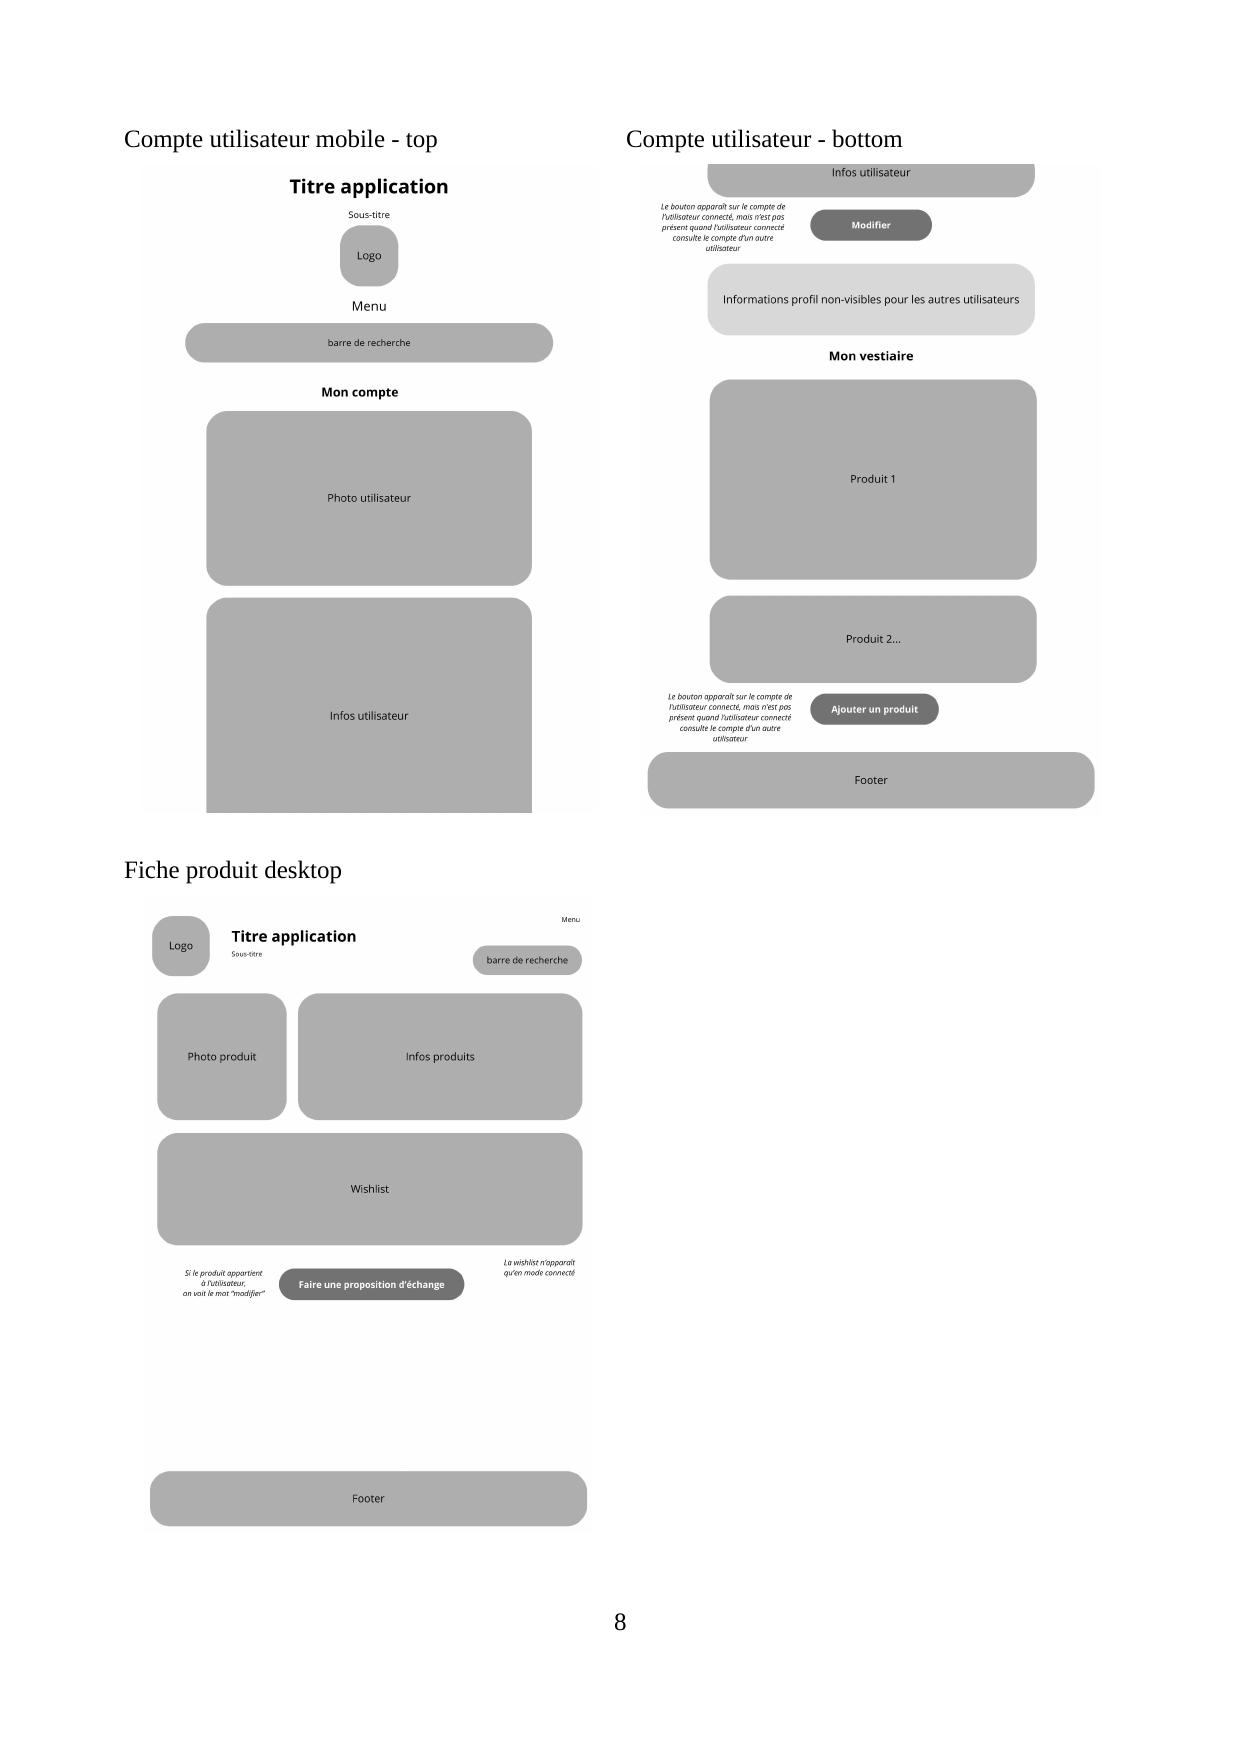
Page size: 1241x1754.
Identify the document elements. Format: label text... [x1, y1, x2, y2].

table_cell Fiche produit desktop [118, 850, 620, 890]
table_cell [118, 158, 620, 849]
table_cell Compte utilisateur mobile - top [118, 118, 620, 158]
table_cell [118, 890, 620, 1567]
picture [143, 895, 595, 1533]
table_cell Compte utilisateur - bottom [620, 118, 1122, 158]
picture [139, 164, 599, 813]
table_cell [620, 850, 1122, 890]
table_cell [620, 158, 1122, 849]
table_cell [620, 890, 1122, 1567]
picture [640, 164, 1102, 816]
